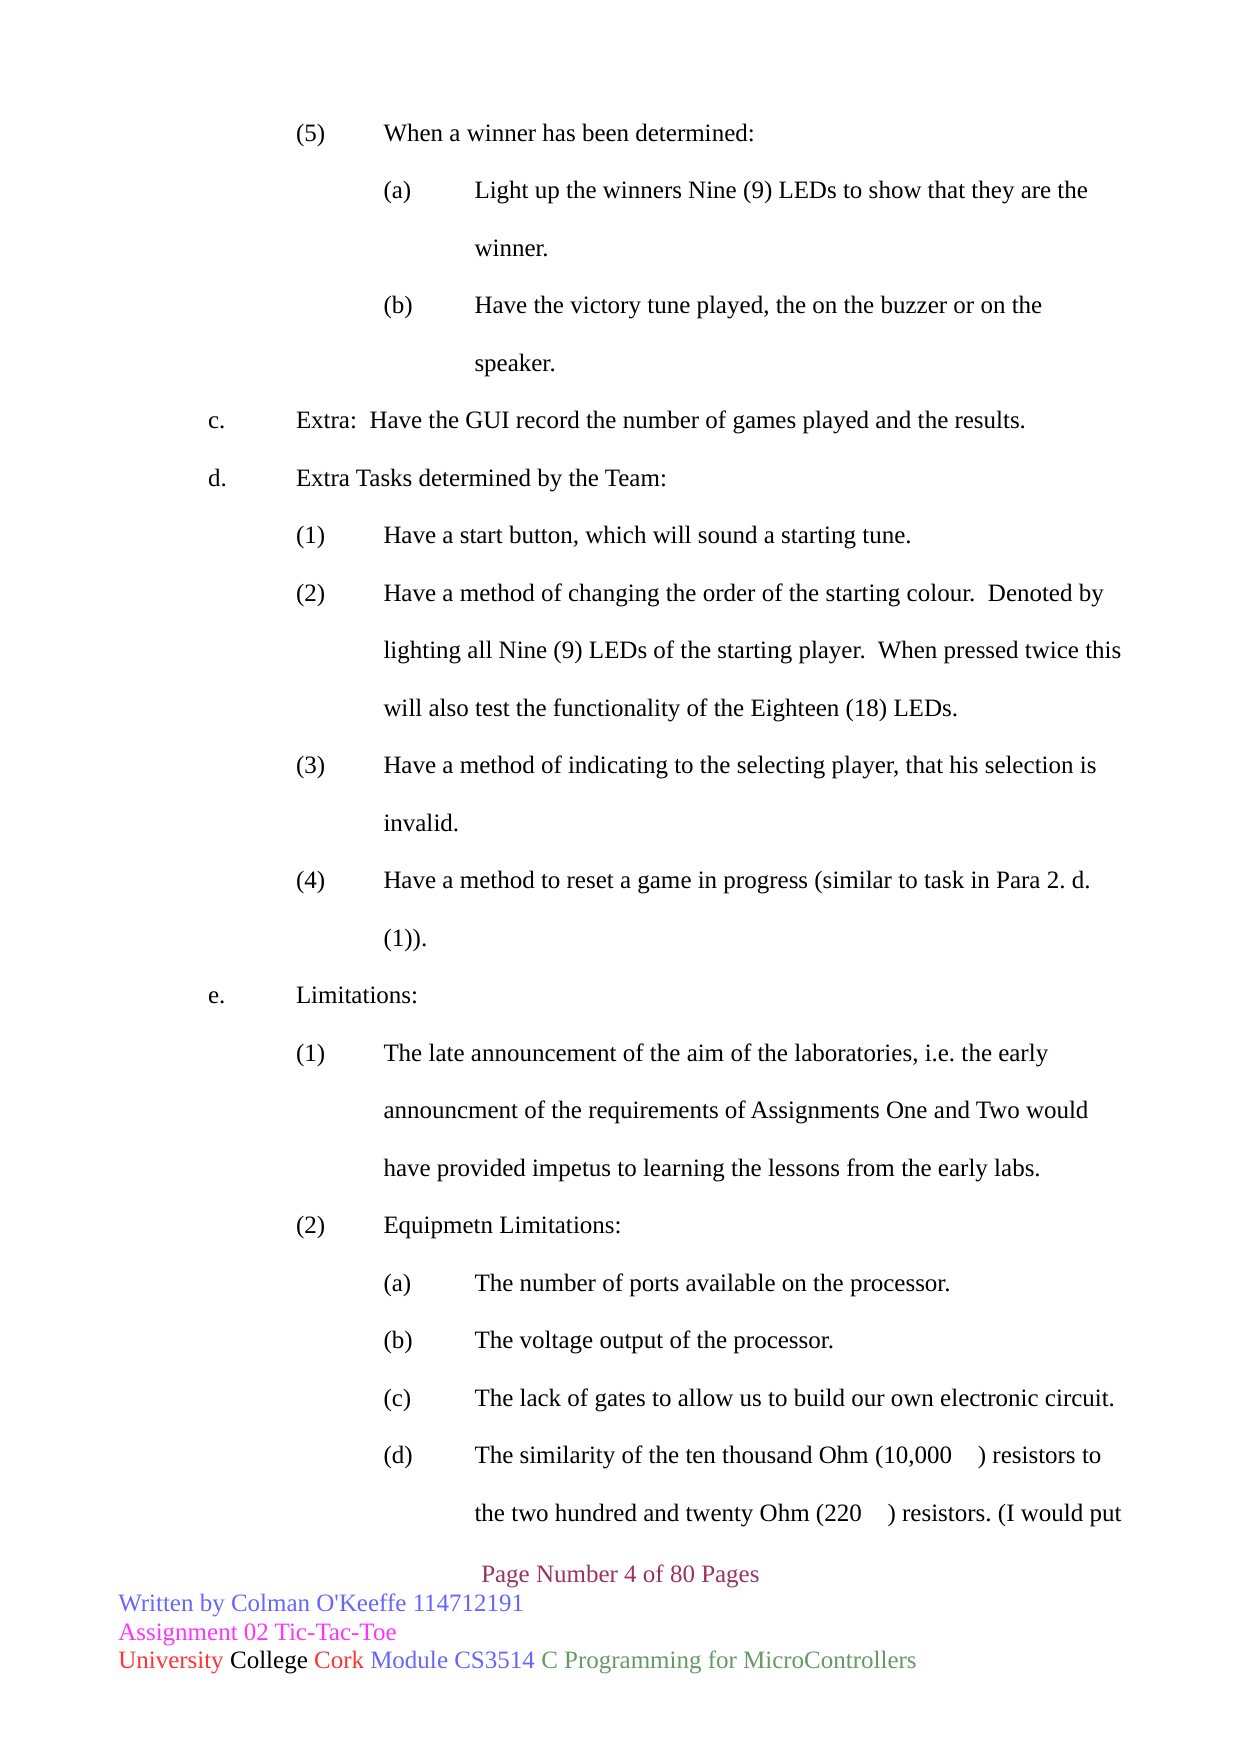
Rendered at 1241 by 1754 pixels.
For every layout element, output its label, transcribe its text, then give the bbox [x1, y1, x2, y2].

list The number of ports available on the processor. [383, 1268, 1122, 1297]
list The similarity of the ten thousand Ohm (10,000 ) resistors to the two hundred and twenty Ohm (220 ) resistors. (I would put [383, 1441, 1122, 1527]
list Have a method of indicating to the selecting player, that his selection is invalid. [296, 751, 1122, 837]
list The voltage output of the processor. [383, 1326, 1122, 1354]
list The lack of gates to allow us to build our own electronic circuit. [383, 1383, 1122, 1412]
list The late announcement of the aim of the laboratories, i.e. the early announcment of the requirements of Assignments One and Two would have provided impetus to learning the lessons from the early labs. [296, 1038, 1122, 1182]
list Equipmetn Limitations: [296, 1211, 1122, 1239]
list Light up the winners Nine (9) LEDs to show that they are the winner. [383, 176, 1122, 262]
list Have a start button, which will sound a starting tune. [296, 521, 1122, 549]
list Extra: Have the GUI record the number of games played and the results. [208, 406, 1122, 434]
list When a winner has been determined: [296, 118, 1122, 147]
list Have a method of changing the order of the starting colour. Denoted by lighting all Nine (9) LEDs of the starting player. When pressed twice this will also test the functionality of the Eighteen (18) LEDs. [296, 578, 1122, 722]
list Limitations: [208, 981, 1122, 1009]
list Extra Tasks determined by the Team: [208, 463, 1122, 492]
list Have a method to reset a game in progress (similar to task in Para 2. d. (1)). [296, 866, 1122, 952]
list Have the victory tune played, the on the buzzer or on the speaker. [383, 291, 1122, 377]
